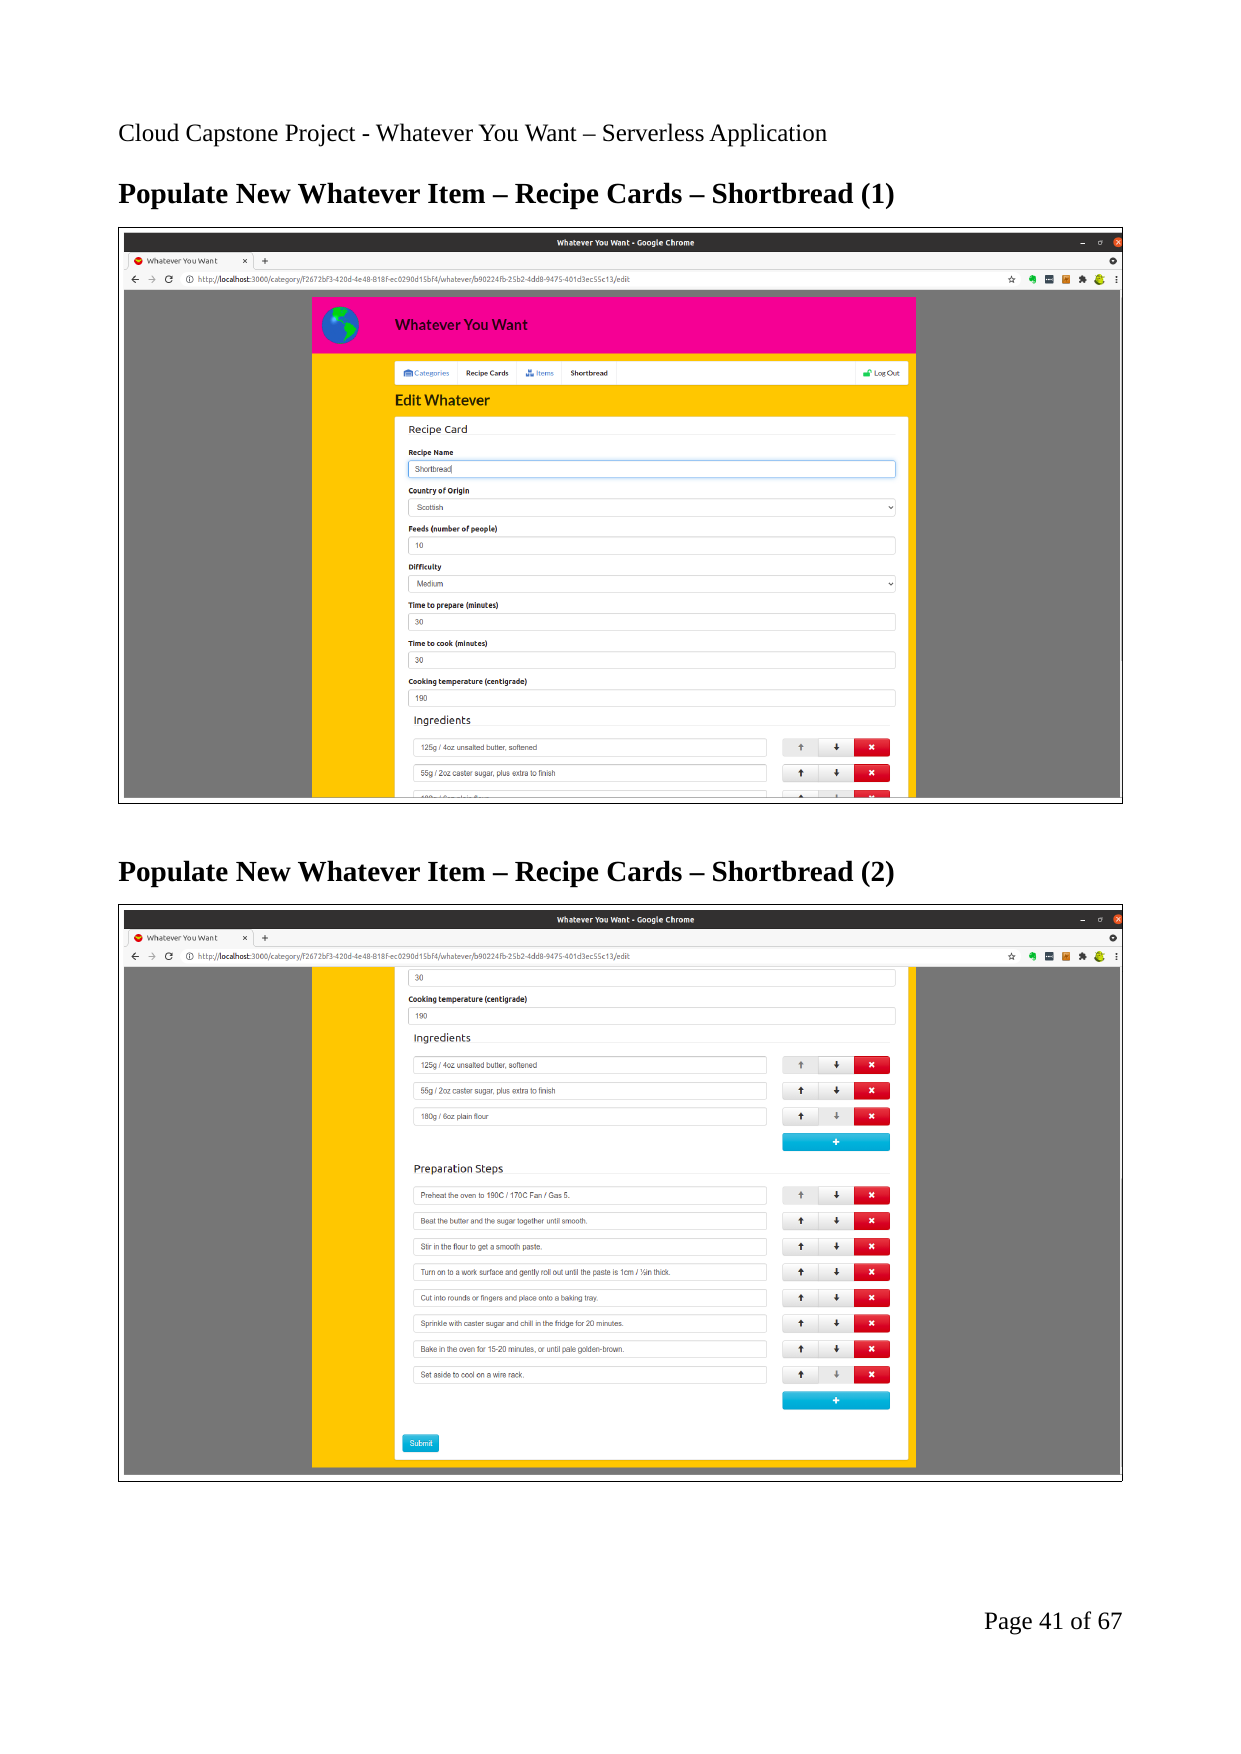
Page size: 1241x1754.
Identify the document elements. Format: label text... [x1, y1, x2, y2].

subtitle Populate New Whatever Item – Recipe Cards – Shortbread (1) [118, 176, 1122, 210]
table_header [119, 905, 1122, 1481]
picture [123, 232, 1123, 798]
subtitle Populate New Whatever Item – Recipe Cards – Shortbread (2) [118, 854, 1122, 887]
table_header [119, 228, 1122, 803]
picture [123, 910, 1123, 1475]
